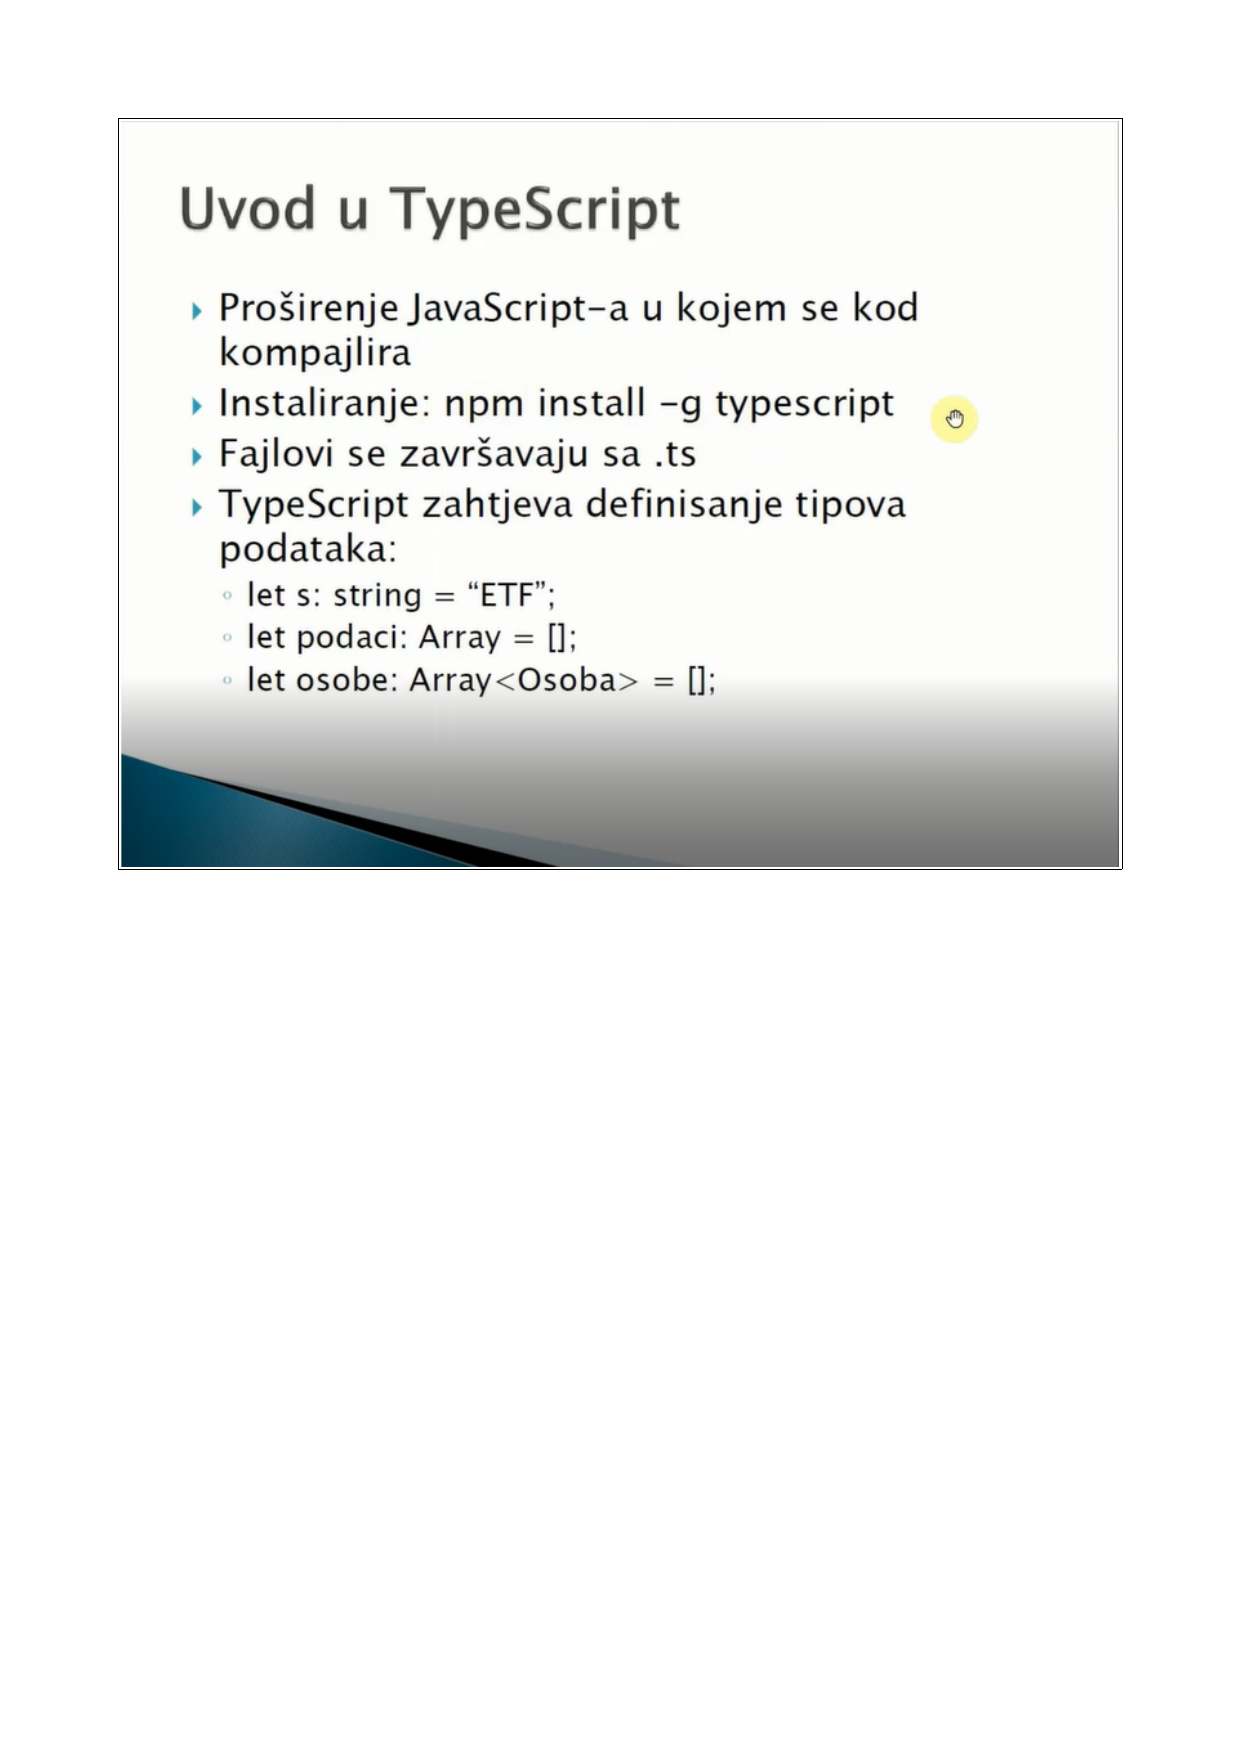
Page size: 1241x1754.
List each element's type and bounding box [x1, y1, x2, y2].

picture [121, 121, 1119, 867]
